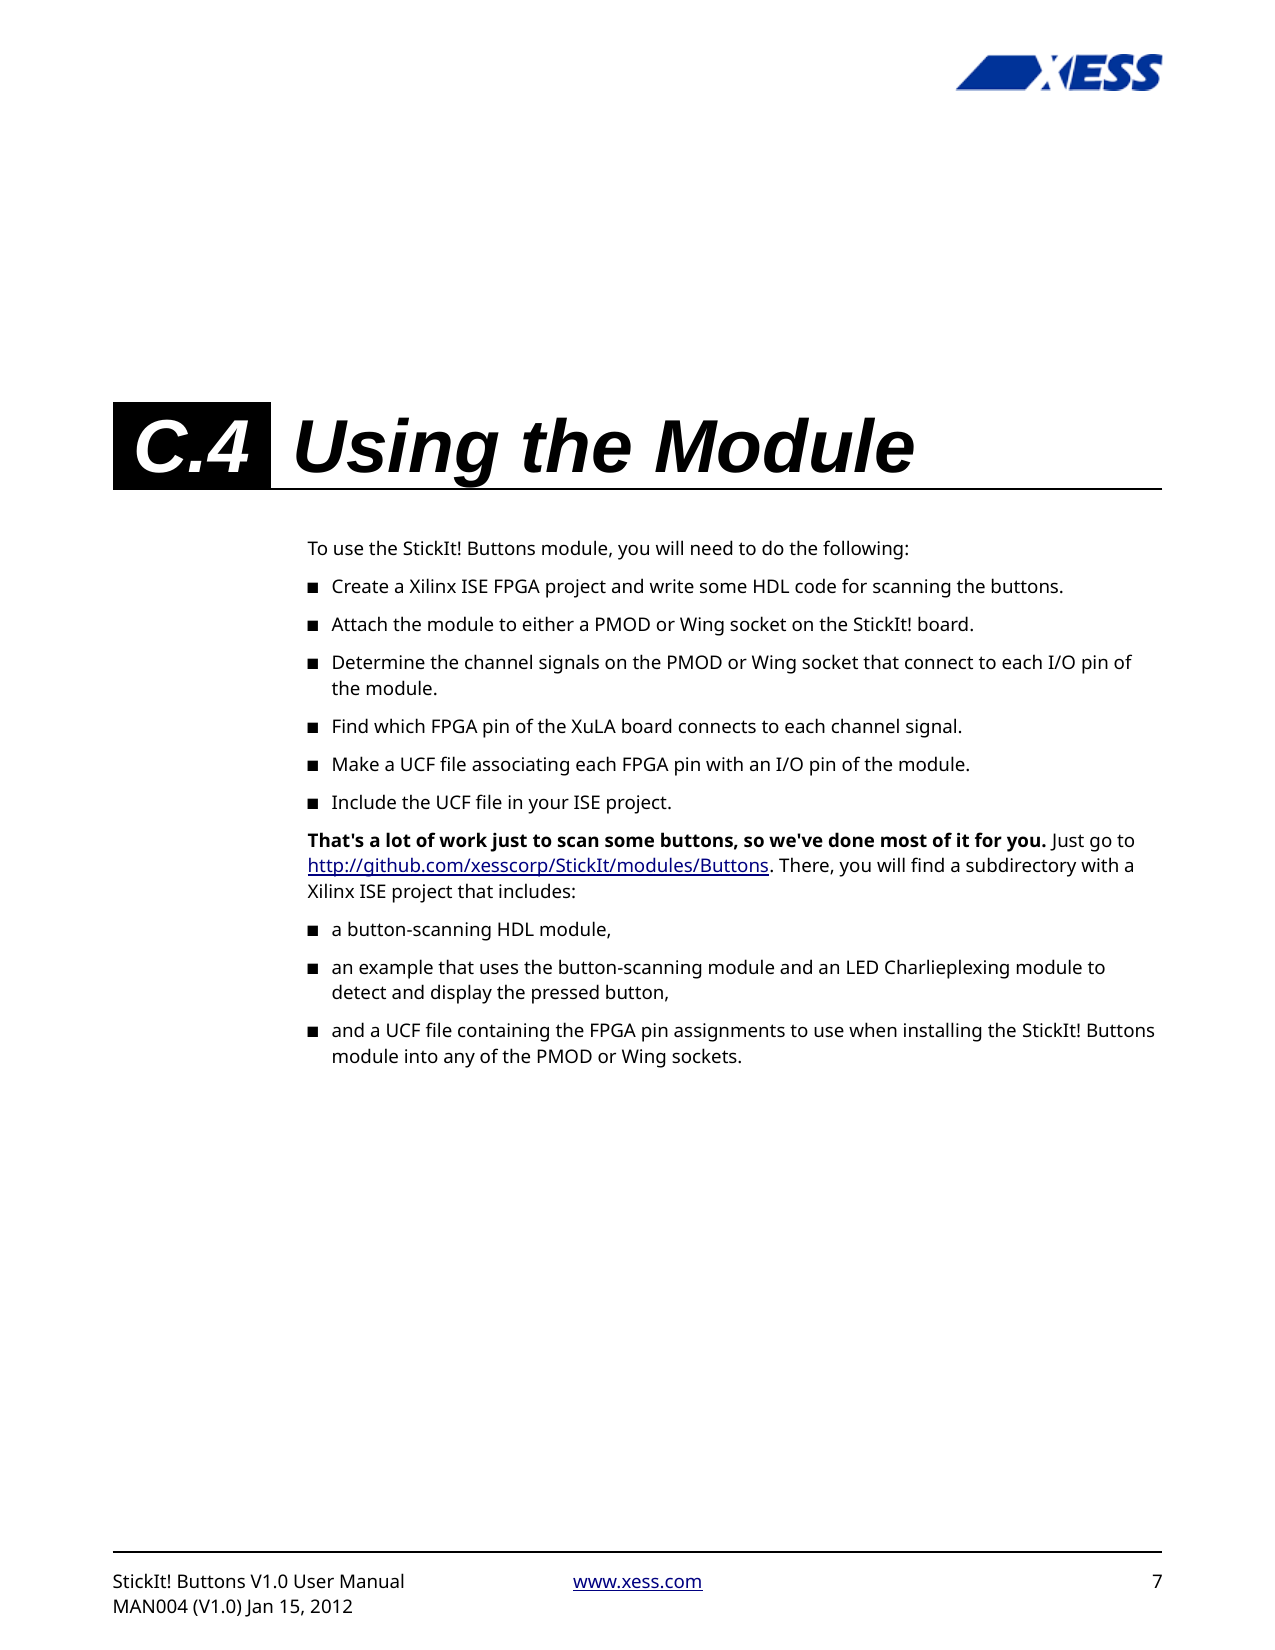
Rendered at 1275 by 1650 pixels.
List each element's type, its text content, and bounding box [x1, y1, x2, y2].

list Create a Xilinx ISE FPGA project and write some HDL code for scanning the buttons. [307, 573, 1162, 599]
list Make a UCF file associating each FPGA pin with an I/O pin of the module. [307, 751, 1162, 776]
text That's a lot of work just to scan some buttons, so we've done most of it for you. Just go to http://github.com/xesscorp/StickIt/modules/Buttons. There, you will find a subdirectory with a Xilinx ISE project that includes: [307, 827, 1162, 903]
list Include the UCF file in your ISE project. [307, 789, 1162, 814]
text To use the StickIt! Buttons module, you will need to do the following: [307, 535, 1162, 561]
subtitle Using the Module [271, 402, 1162, 488]
list a button-scanning HDL module, [307, 916, 1162, 942]
list an example that uses the button-scanning module and an LED Charlieplexing module to detect and display the pressed button, [307, 954, 1162, 1005]
list and a UCF file containing the FPGA pin assignments to use when installing the StickIt! Buttons module into any of the PMOD or Wing sockets. [307, 1018, 1162, 1069]
list Find which FPGA pin of the XuLA board connects to each channel signal. [307, 713, 1162, 738]
list Determine the channel signals on the PMOD or Wing socket that connect to each I/O pin of the module. [307, 649, 1162, 700]
picture [955, 54, 1163, 91]
list Attach the module to either a PMOD or Wing socket on the StickIt! board. [307, 611, 1162, 637]
